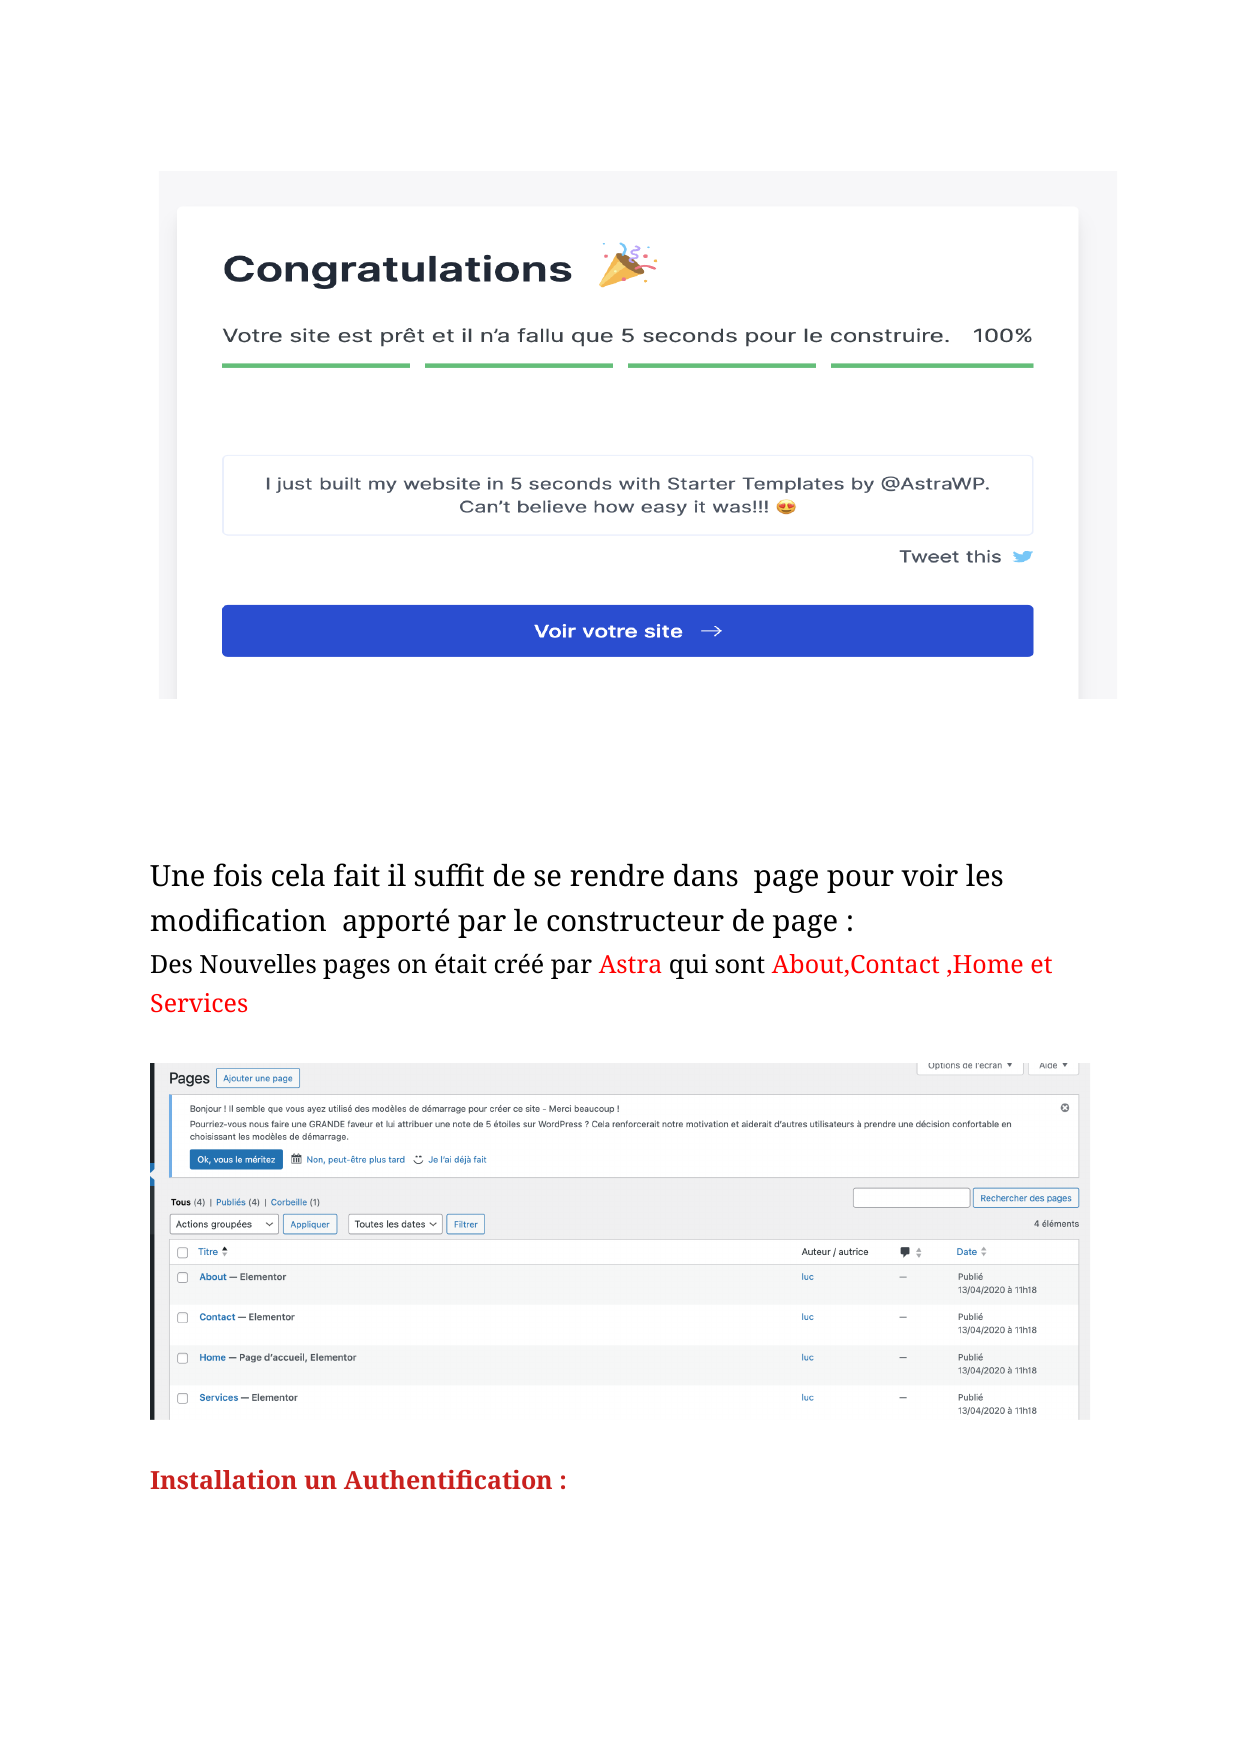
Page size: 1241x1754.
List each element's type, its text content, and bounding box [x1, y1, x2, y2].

picture [150, 1063, 1091, 1420]
picture [158, 171, 1118, 699]
text Des Nouvelles pages on était créé par Astra qui sont About,Contact ,Home et Services [150, 946, 1090, 1019]
text Une fois cela fait il suffit de se rendre dans page pour voir les modification apporté par le constructeur de page : [150, 855, 1090, 940]
text Installation un Authentification : [150, 1463, 1090, 1497]
